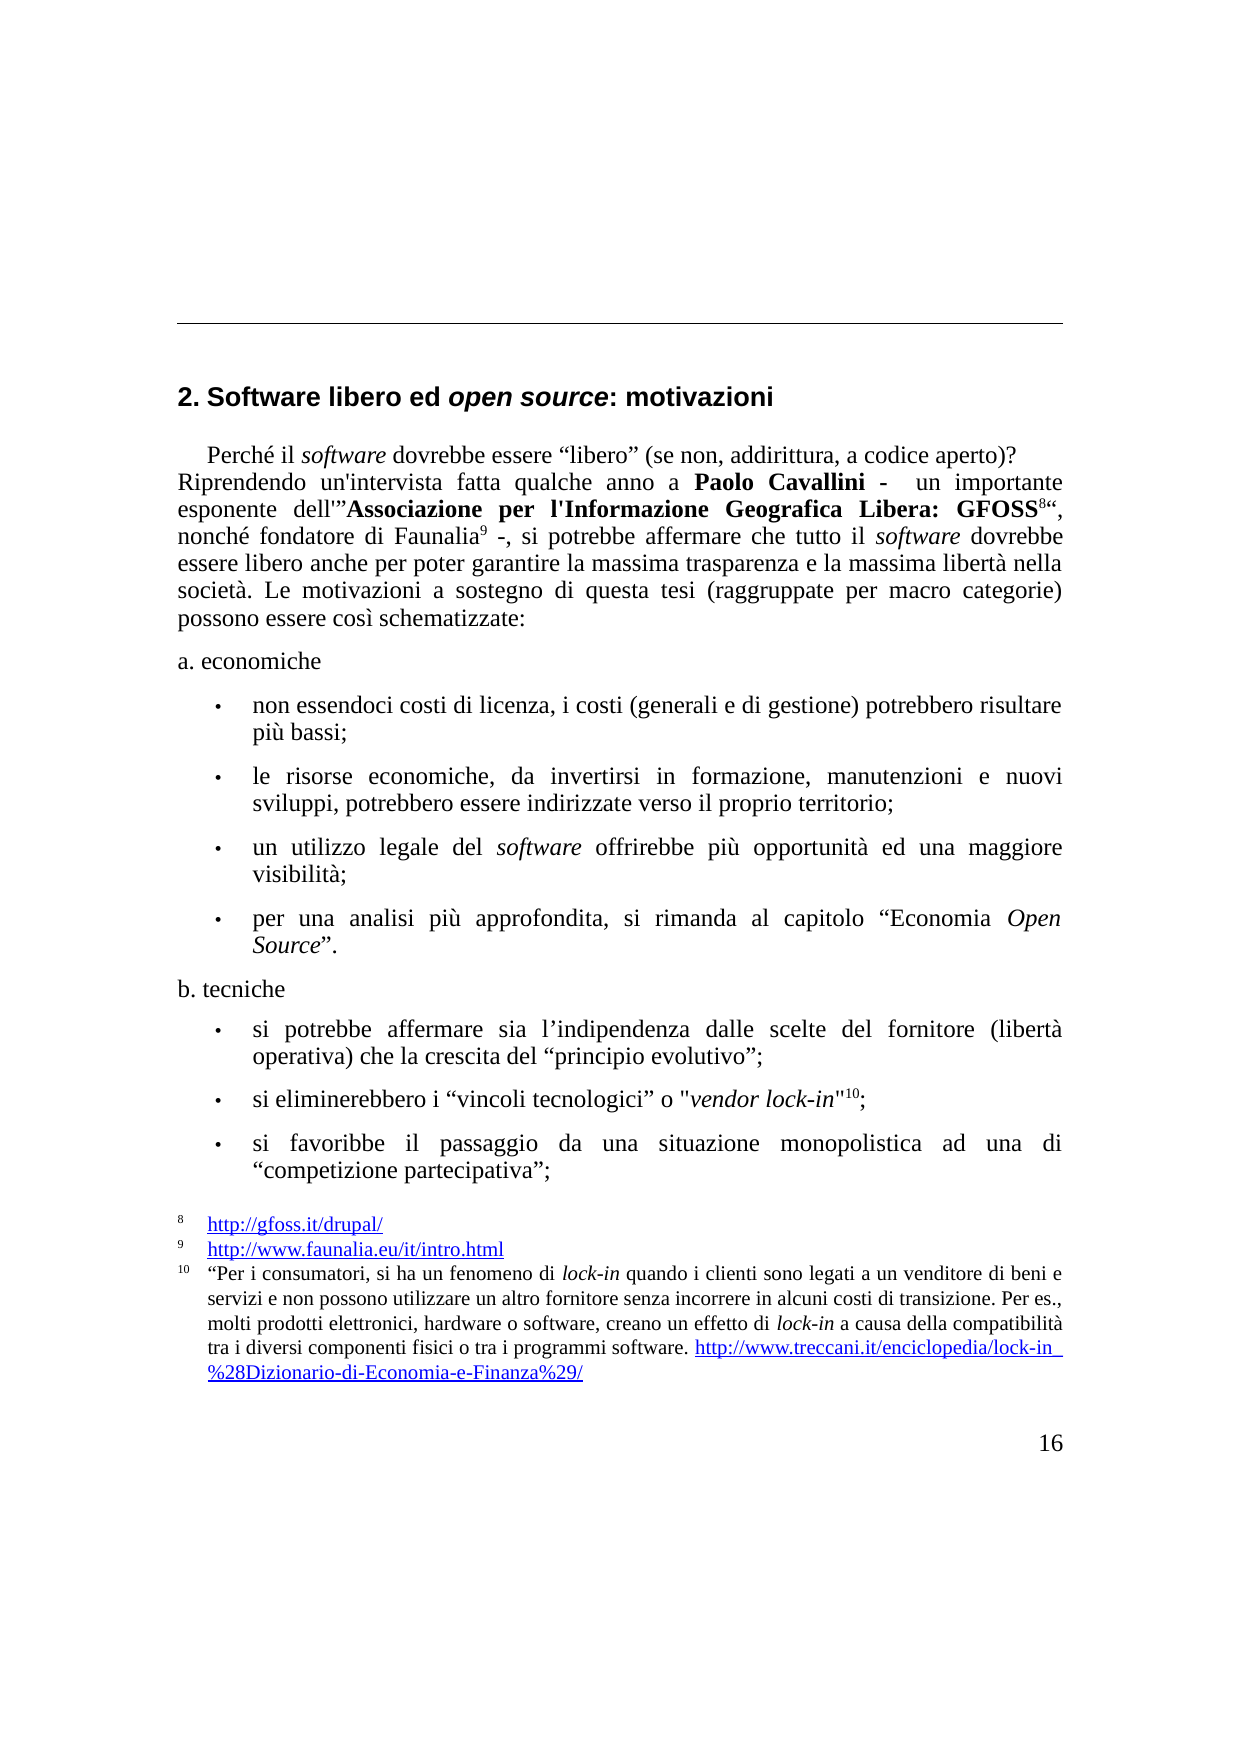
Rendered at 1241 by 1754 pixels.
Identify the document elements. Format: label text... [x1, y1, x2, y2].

list un utilizzo legale del software offrirebbe più opportunità ed una maggiore visibilità; [215, 833, 1063, 888]
list le risorse economiche, da invertirsi in formazione, manutenzioni e nuovi sviluppi, potrebbero essere indirizzate verso il proprio territorio; [215, 763, 1063, 817]
list si favoribbe il passaggio da una situazione monopolistica ad una di “competizione partecipativa”; [215, 1130, 1063, 1184]
list si eliminerebbero i “vincoli tecnologici” o "vendor lock-in"; [215, 1086, 1063, 1113]
list non essendoci costi di licenza, i costi (generali e di gestione) potrebbero risultare più bassi; [215, 692, 1063, 746]
list b. tecniche [177, 975, 1063, 1003]
list “Per i consumatori, si ha un fenomeno di lock-in quando i clienti sono legati a un venditore di beni e servizi e non possono utilizzare un altro fornitore senza incorrere in alcuni costi di transizione. Per es., molti prodotti elettronici, hardware o software, creano un effetto di lock-in a causa della compatibilità tra i diversi componenti fisici o tra i programmi software. http://www.treccani.it/enciclopedia/lock-in_%28Dizionario-di-Economia-e-Finanza%29/ [177, 1262, 1063, 1384]
list per una analisi più approfondita, si rimanda al capitolo “Economia Open Source”. [215, 904, 1063, 958]
text http://gfoss.it/drupal/ [177, 1213, 1063, 1236]
list a. economiche [177, 648, 1063, 675]
text Perché il software dovrebbe essere “libero” (se non, addirittura, a codice aperto)? Riprendendo un'intervista fatta qualche anno a Paolo Cavallini - un importante esponente dell'”Associazione per l'Informazione Geografica Libera: GFOSS“, nonché fondatore di Faunalia -, si potrebbe affermare che tutto il software dovrebbe essere libero anche per poter garantire la massima trasparenza e la massima libertà nella società. Le motivazioni a sostegno di questa tesi (raggruppate per macro categorie) possono essere così schematizzate: [177, 442, 1063, 631]
text http://www.faunalia.eu/it/intro.html [177, 1238, 1063, 1261]
list si potrebbe affermare sia l’indipendenza dalle scelte del fornitore (libertà operativa) che la crescita del “principio evolutivo”; [215, 1015, 1063, 1069]
subtitle Software libero ed open source: motivazioni [177, 382, 1063, 412]
